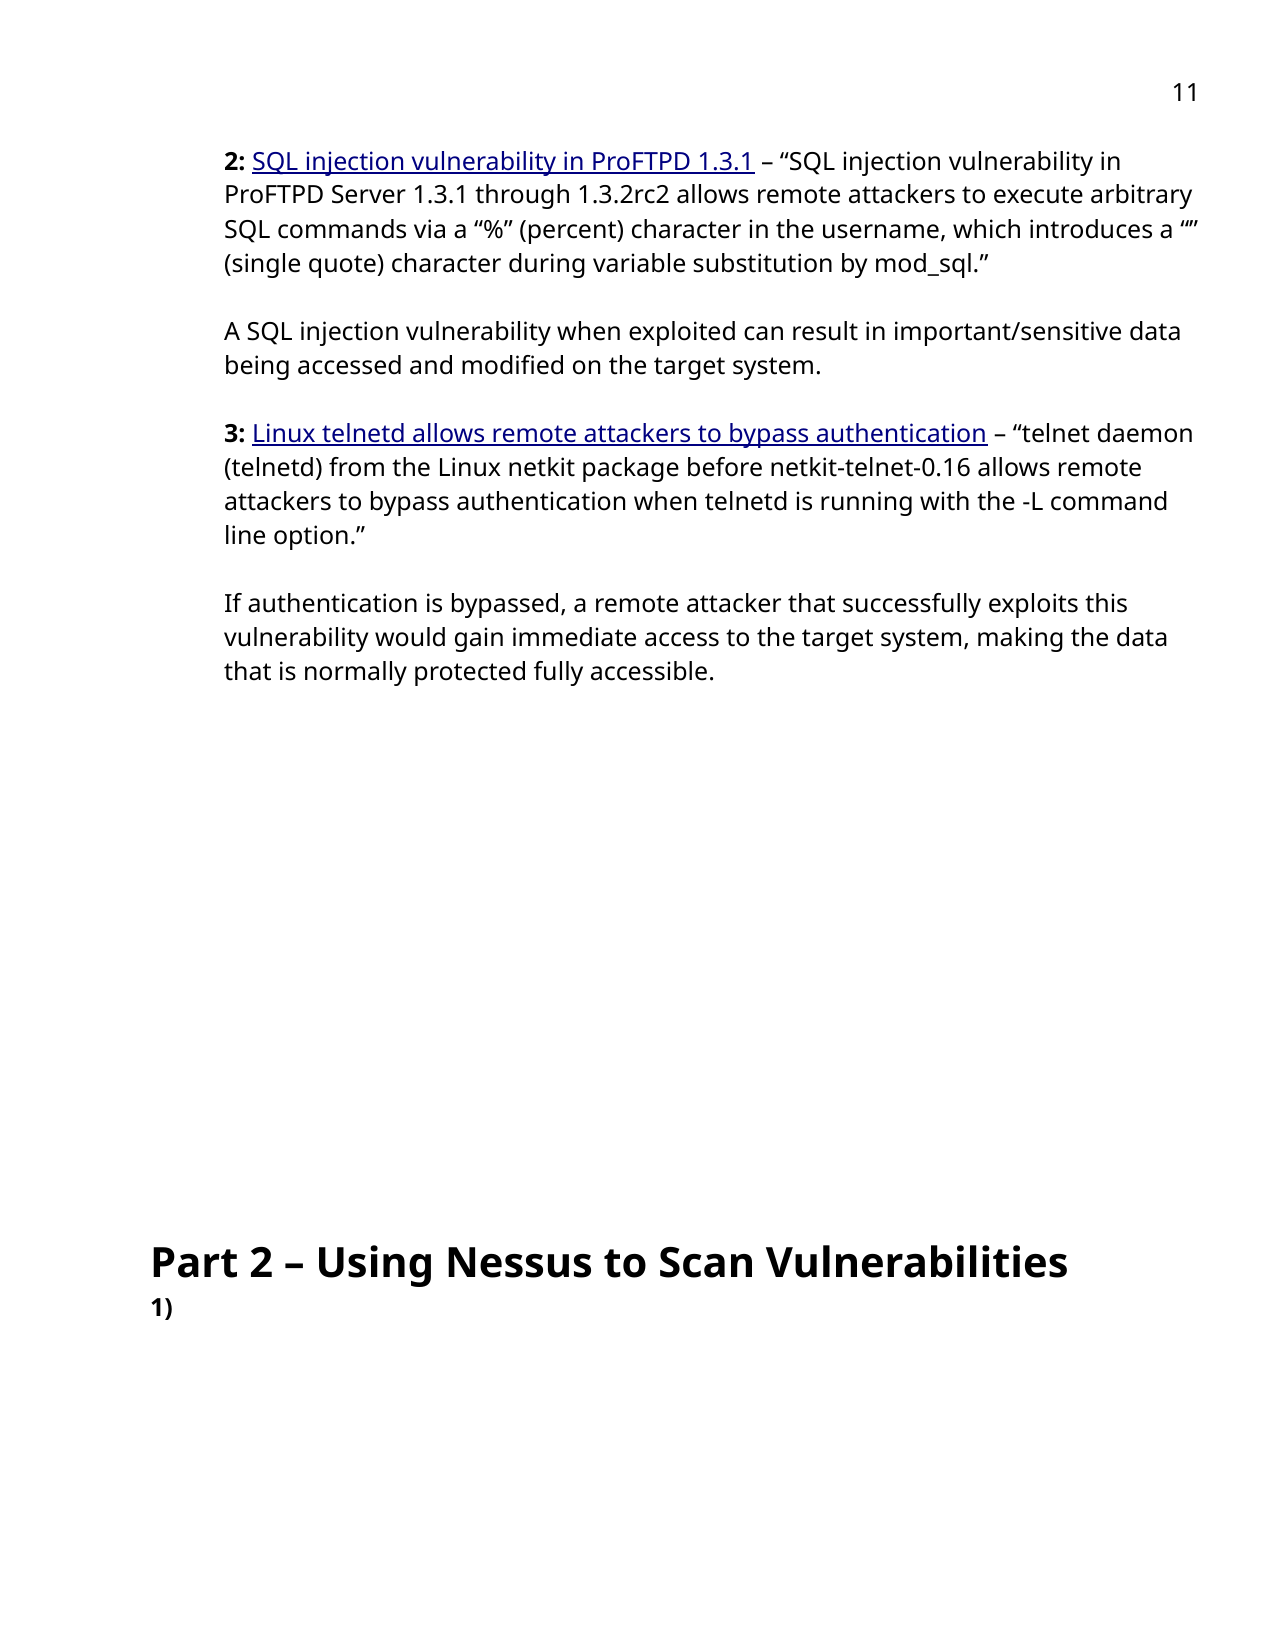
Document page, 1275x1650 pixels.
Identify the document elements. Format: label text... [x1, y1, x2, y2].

text 1) [150, 1290, 1200, 1324]
text If authentication is bypassed, a remote attacker that successfully exploits this vulnerability would gain immediate access to the target system, making the data that is normally protected fully accessible. [224, 586, 1200, 688]
text Part 2 – Using Nessus to Scan Vulnerabilities [150, 1233, 1200, 1290]
text 2: SQL injection vulnerability in ProFTPD 1.3.1 – “SQL injection vulnerability in ProFTPD Server 1.3.1 through 1.3.2rc2 allows remote attackers to execute arbitrary SQL commands via a “%” (percent) character in the username, which introduces a “” (single quote) character during variable substitution by mod_sql.” [224, 143, 1200, 279]
text A SQL injection vulnerability when exploited can result in important/sensitive data being accessed and modified on the target system. [224, 313, 1200, 382]
text 3: Linux telnetd allows remote attackers to bypass authentication – “telnet daemon (telnetd) from the Linux netkit package before netkit-telnet-0.16 allows remote attackers to bypass authentication when telnetd is running with the -L command line option.” [224, 416, 1200, 552]
